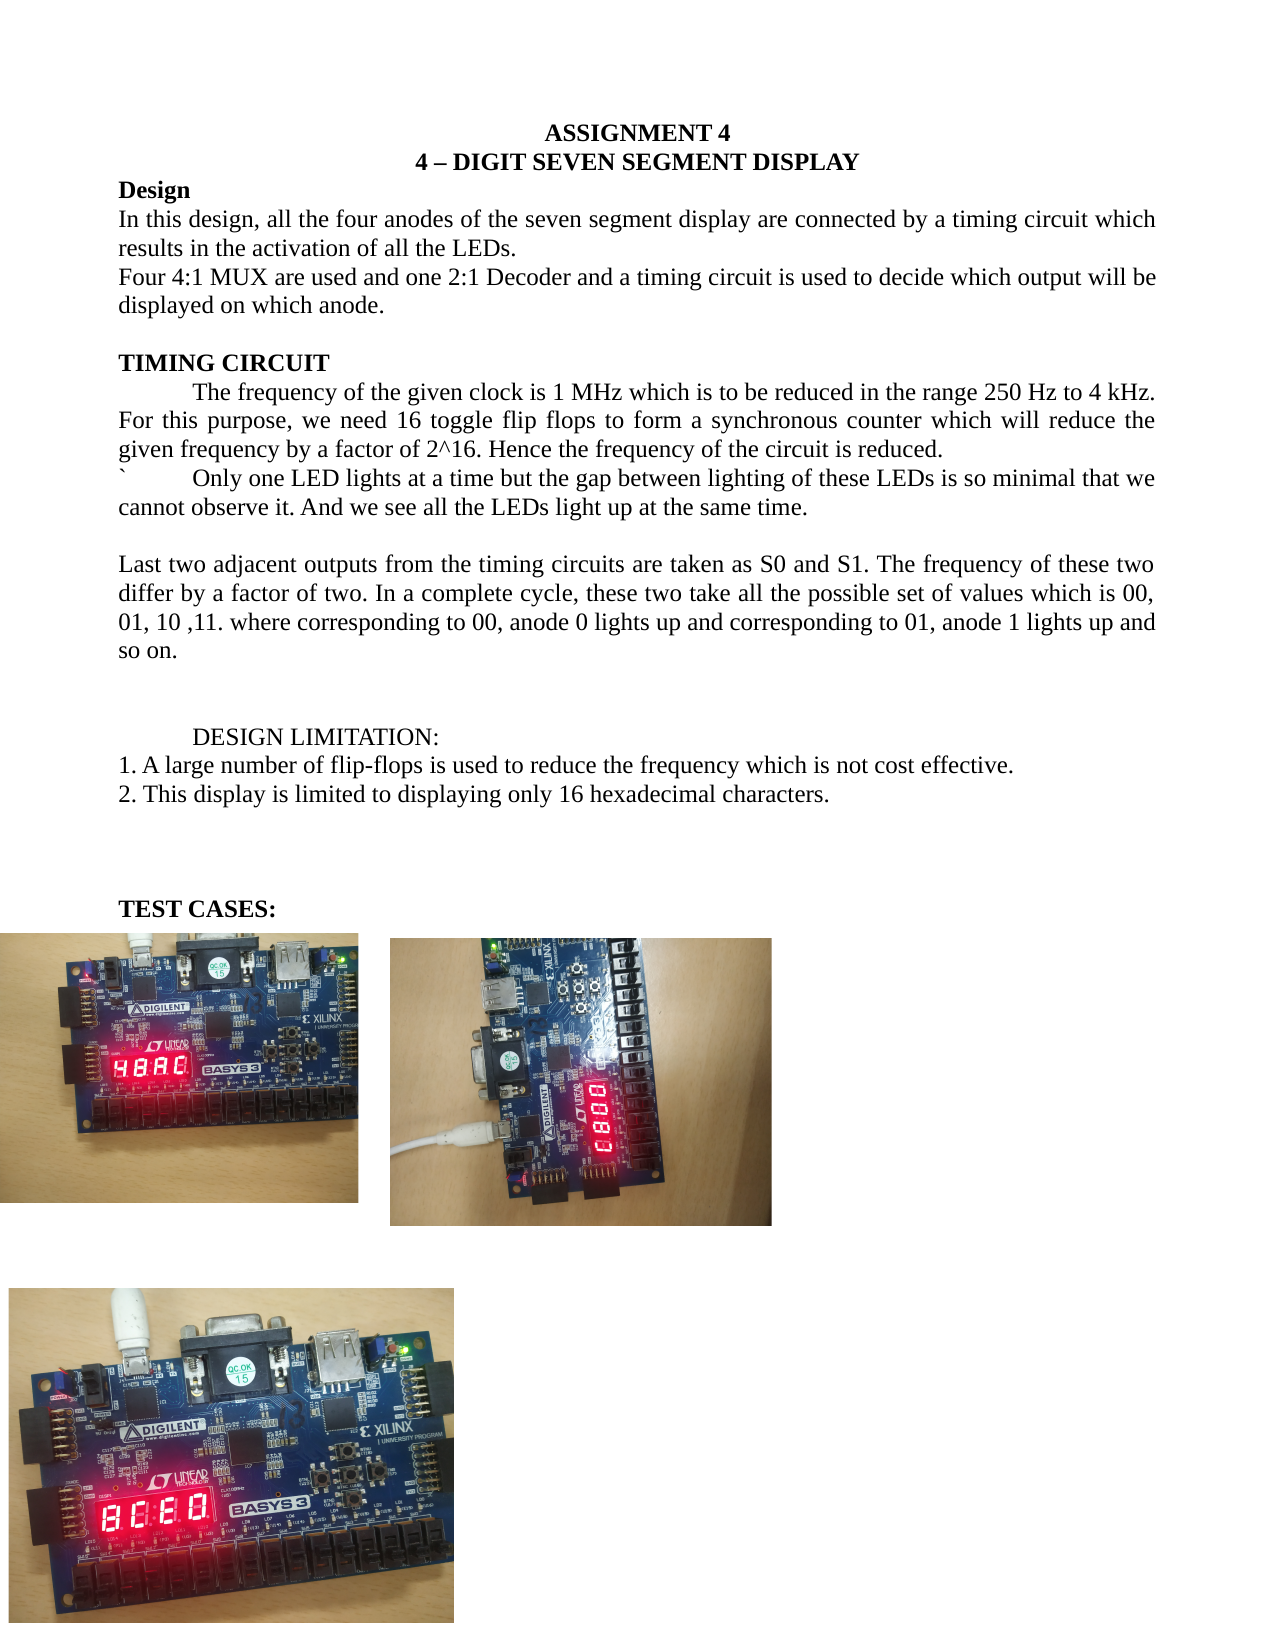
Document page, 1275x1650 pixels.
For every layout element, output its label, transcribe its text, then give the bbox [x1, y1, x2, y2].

picture [8, 1288, 454, 1623]
text DESIGN LIMITATION: [118, 722, 1157, 751]
text 2. This display is limited to displaying only 16 hexadecimal characters. [118, 779, 1157, 808]
text Design [118, 176, 1157, 204]
picture [0, 933, 359, 1203]
text 1. A large number of flip-flops is used to reduce the frequency which is not cost effective. [118, 751, 1157, 779]
text TIMING CIRCUIT [118, 348, 1157, 377]
text The frequency of the given clock is 1 MHz which is to be reduced in the range 250 Hz to 4 kHz. [118, 377, 1157, 406]
text ASSIGNMENT 4 [118, 118, 1157, 147]
text ` Only one LED lights at a time but the gap between lighting of these LEDs is so minimal that we cannot observe it. And we see all the LEDs light up at the same time. [118, 463, 1157, 521]
text Last two adjacent outputs from the timing circuits are taken as S0 and S1. The frequency of these two differ by a factor of two. In a complete cycle, these two take all the possible set of values which is 00, 01, 10 ,11. where corresponding to 00, anode 0 lights up and corresponding to 01, anode 1 lights up and so on. [118, 549, 1157, 664]
text TEST CASES: [118, 894, 1157, 923]
text Four 4:1 MUX are used and one 2:1 Decoder and a timing circuit is used to decide which output will be displayed on which anode. [118, 262, 1157, 319]
text 4 – DIGIT SEVEN SEGMENT DISPLAY [118, 147, 1157, 176]
picture [390, 938, 772, 1226]
text In this design, all the four anodes of the seven segment display are connected by a timing circuit which results in the activation of all the LEDs. [118, 204, 1157, 262]
text For this purpose, we need 16 toggle flip flops to form a synchronous counter which will reduce the given frequency by a factor of 2^16. Hence the frequency of the circuit is reduced. [118, 406, 1157, 463]
